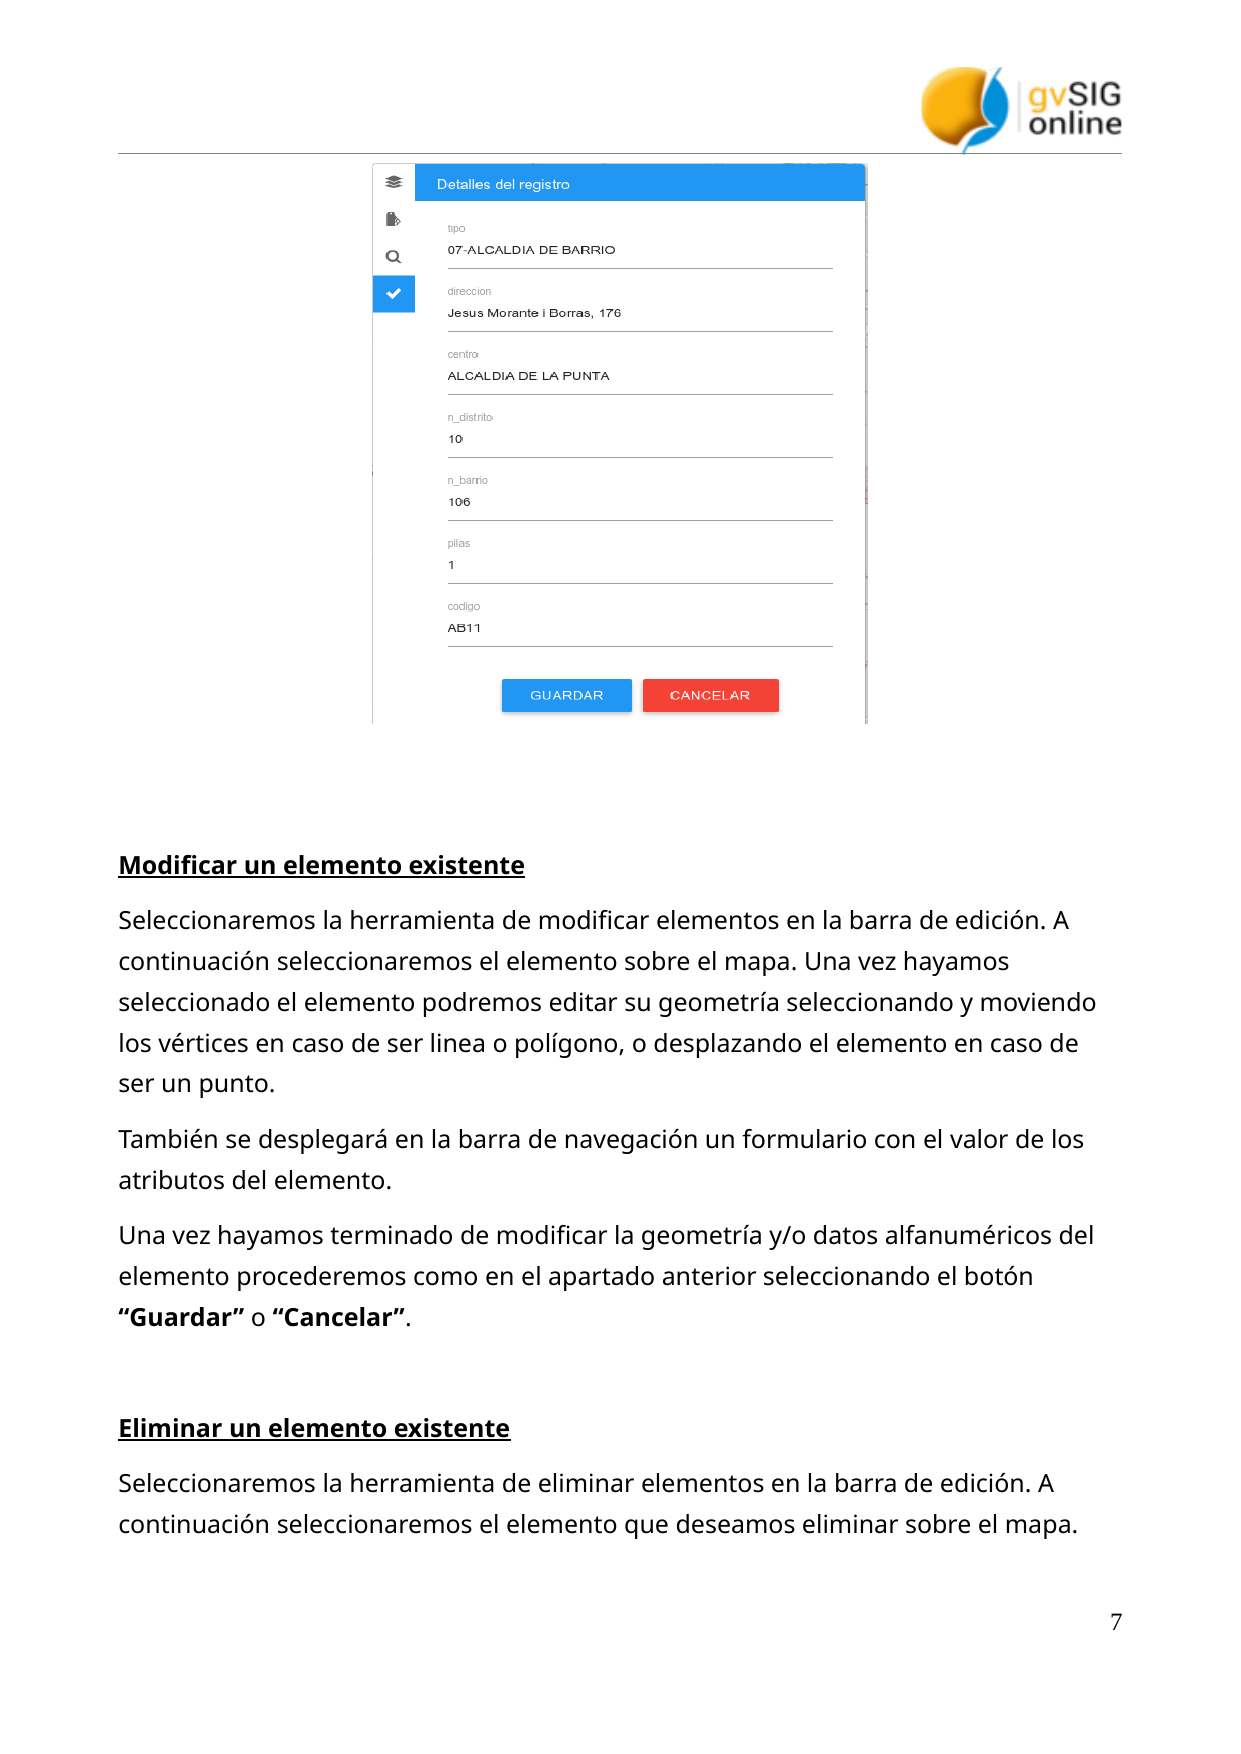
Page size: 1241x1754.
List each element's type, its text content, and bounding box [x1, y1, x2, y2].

text Una vez hayamos terminado de modificar la geometría y/o datos alfanuméricos del elemento procederemos como en el apartado anterior seleccionando el botón “Guardar” o “Cancelar”. [118, 1218, 1122, 1333]
picture [921, 67, 1122, 155]
text Seleccionaremos la herramienta de eliminar elementos en la barra de edición. A continuación seleccionaremos el elemento que deseamos eliminar sobre el mapa. [118, 1466, 1122, 1541]
text También se desplegará en la barra de navegación un formulario con el valor de los atributos del elemento. [118, 1121, 1122, 1196]
text Eliminar un elemento existente [118, 1410, 1122, 1444]
text Seleccionaremos la herramienta de modificar elementos en la barra de edición. A continuación seleccionaremos el elemento sobre el mapa. Una vez hayamos seleccionado el elemento podremos editar su geometría seleccionando y moviendo los vértices en caso de ser linea o polígono, o desplazando el elemento en caso de ser un punto. [118, 903, 1122, 1100]
picture [372, 163, 868, 724]
text Modificar un elemento existente [118, 847, 1122, 881]
